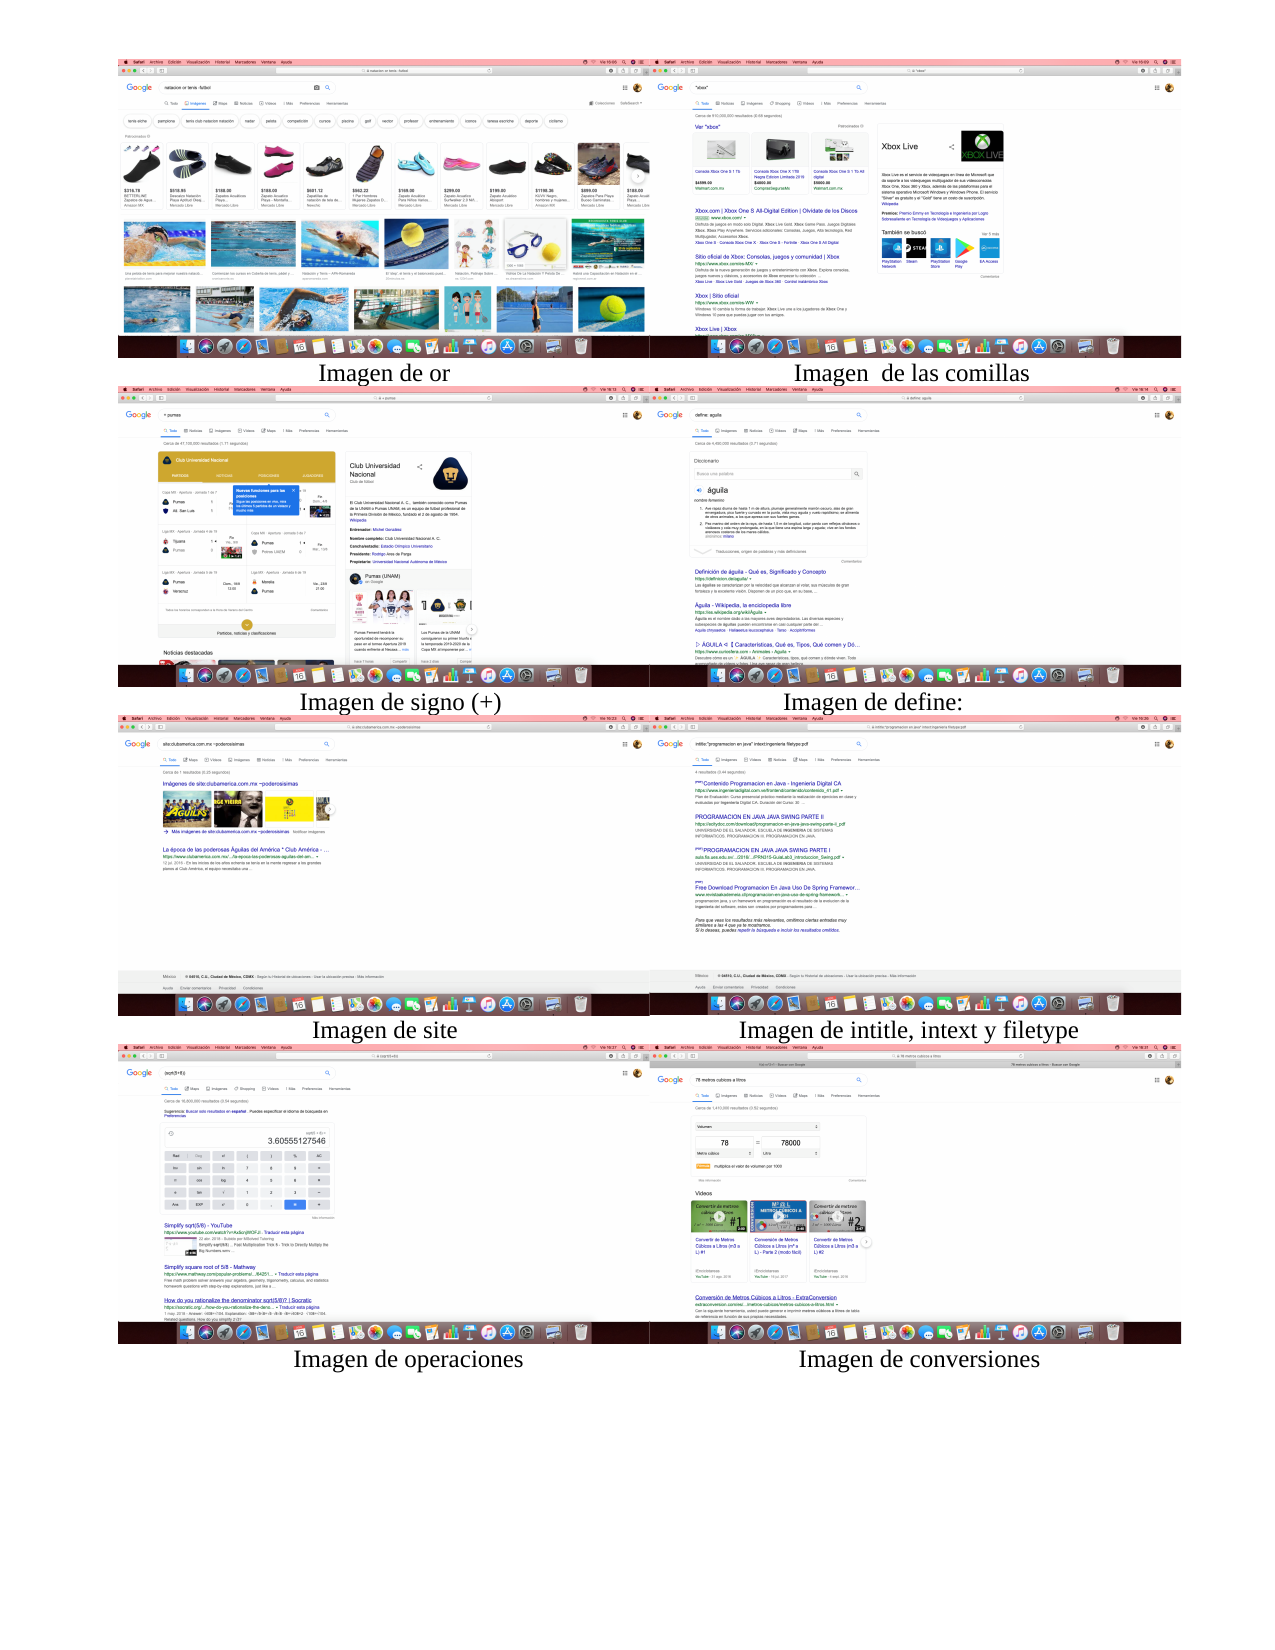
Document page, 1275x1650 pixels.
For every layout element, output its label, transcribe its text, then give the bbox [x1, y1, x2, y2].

text Imagen de site Imagen de intitle, intext y filetype [118, 1016, 1205, 1044]
text Imagen de signo (+) Imagen de define: [118, 687, 1205, 716]
text Imagen de operaciones Imagen de conversiones [118, 1344, 1205, 1372]
text Imagen de or Imagen de las comillas [118, 358, 1205, 387]
